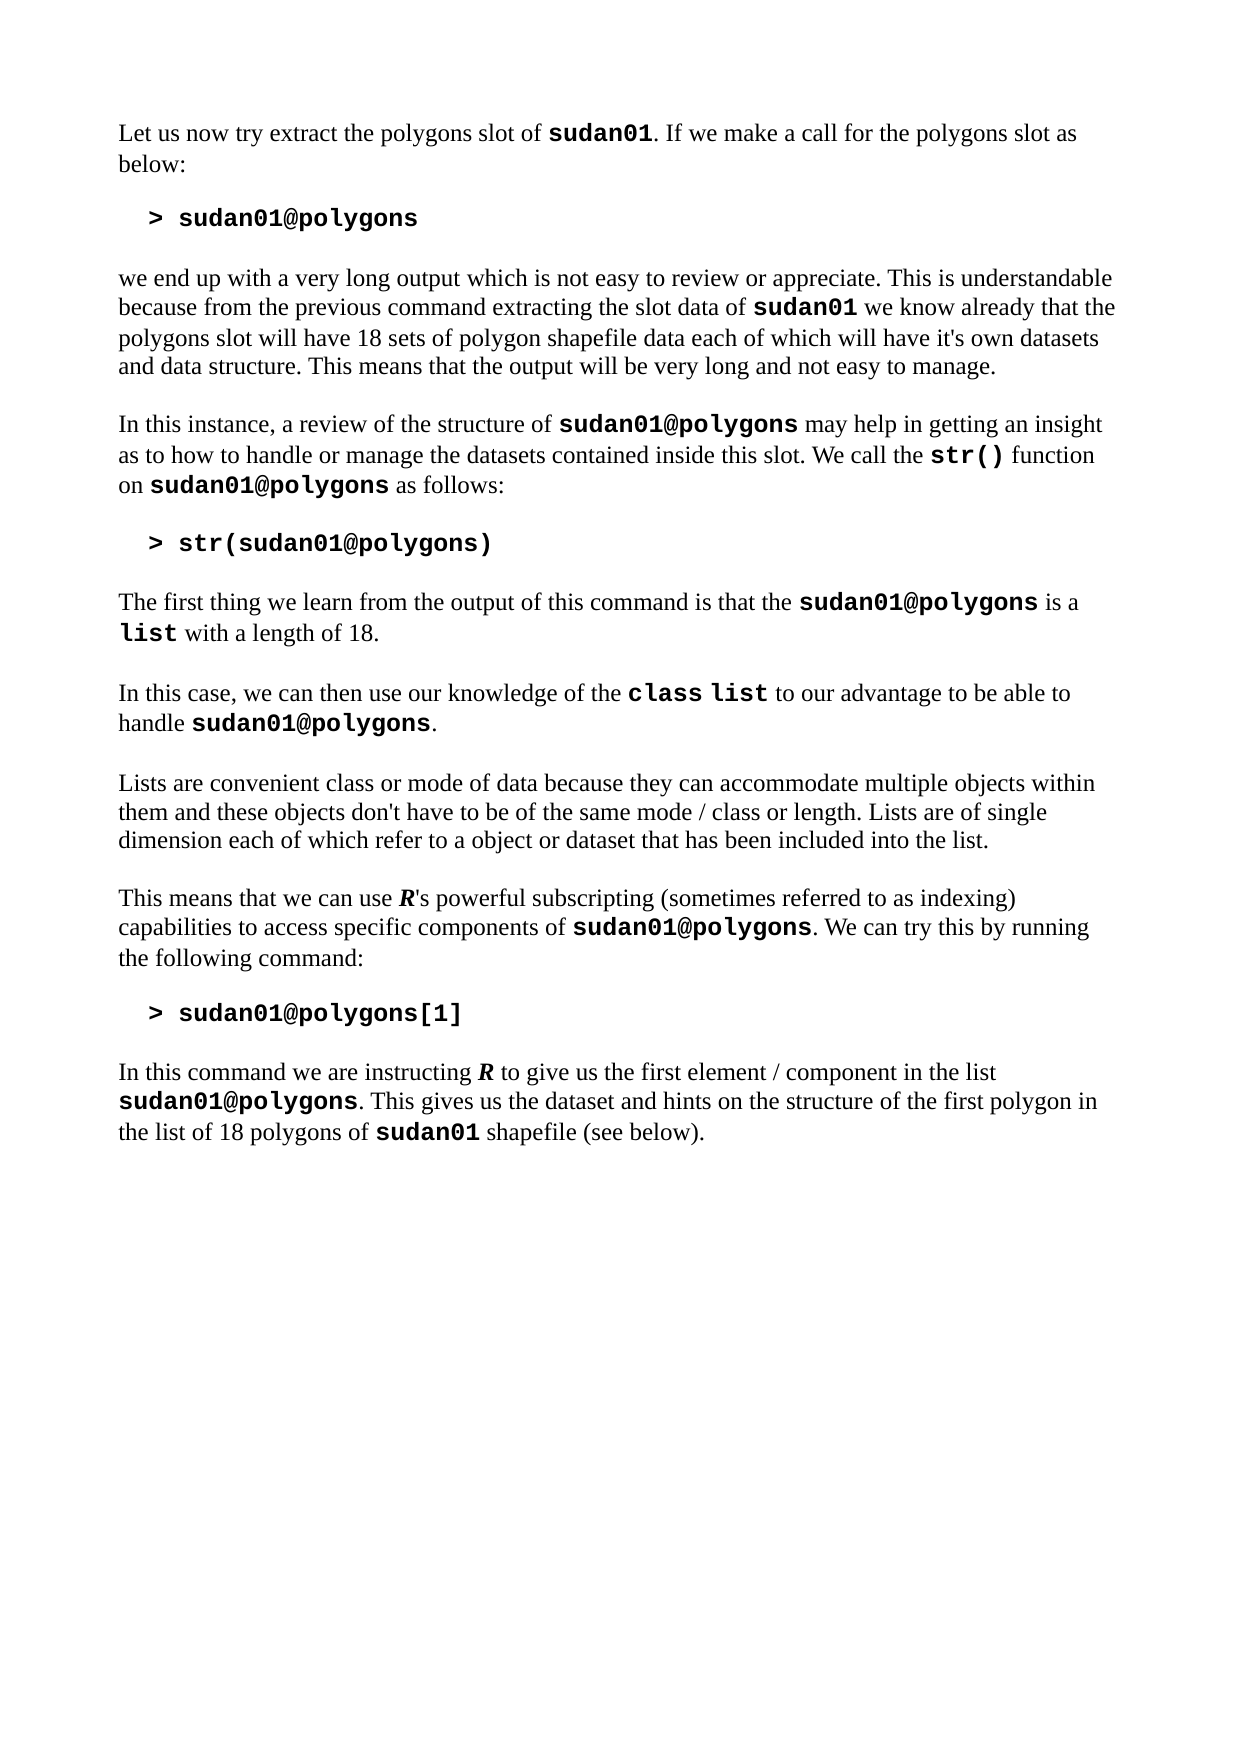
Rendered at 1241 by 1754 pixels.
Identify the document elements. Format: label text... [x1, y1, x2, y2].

text we end up with a very long output which is not easy to review or appreciate. This is understandable because from the previous command extracting the slot data of sudan01 we know already that the polygons slot will have 18 sets of polygon shapefile data each of which will have it's own datasets and data structure. This means that the output will be very long and not easy to manage. [118, 263, 1122, 380]
text In this command we are instructing R to give us the first element / component in the list sudan01@polygons. This gives us the dataset and hints on the structure of the first polygon in the list of 18 polygons of sudan01 shapefile (see below). [118, 1057, 1122, 1148]
text > str(sudan01@polygons) [118, 530, 1122, 558]
text > sudan01@polygons [118, 206, 1122, 234]
text > sudan01@polygons[1] [118, 1000, 1122, 1028]
text Let us now try extract the polygons slot of sudan01. If we make a call for the polygons slot as below: [118, 118, 1122, 178]
text In this instance, a review of the structure of sudan01@polygons may help in getting an insight as to how to handle or manage the datasets contained inside this slot. We call the str() function on sudan01@polygons as follows: [118, 409, 1122, 501]
text The first thing we learn from the output of this command is that the sudan01@polygons is a list with a length of 18. [118, 587, 1122, 649]
text Lists are convenient class or mode of data because they can accommodate multiple objects within them and these objects don't have to be of the same mode / class or length. Lists are of single dimension each of which refer to a object or dataset that has been included into the list. [118, 768, 1122, 854]
text In this case, we can then use our knowledge of the class list to our advantage to be able to handle sudan01@polygons. [118, 678, 1122, 739]
text This means that we can use R's powerful subscripting (sometimes referred to as indexing) capabilities to access specific components of sudan01@polygons. We can try this by running the following command: [118, 883, 1122, 971]
